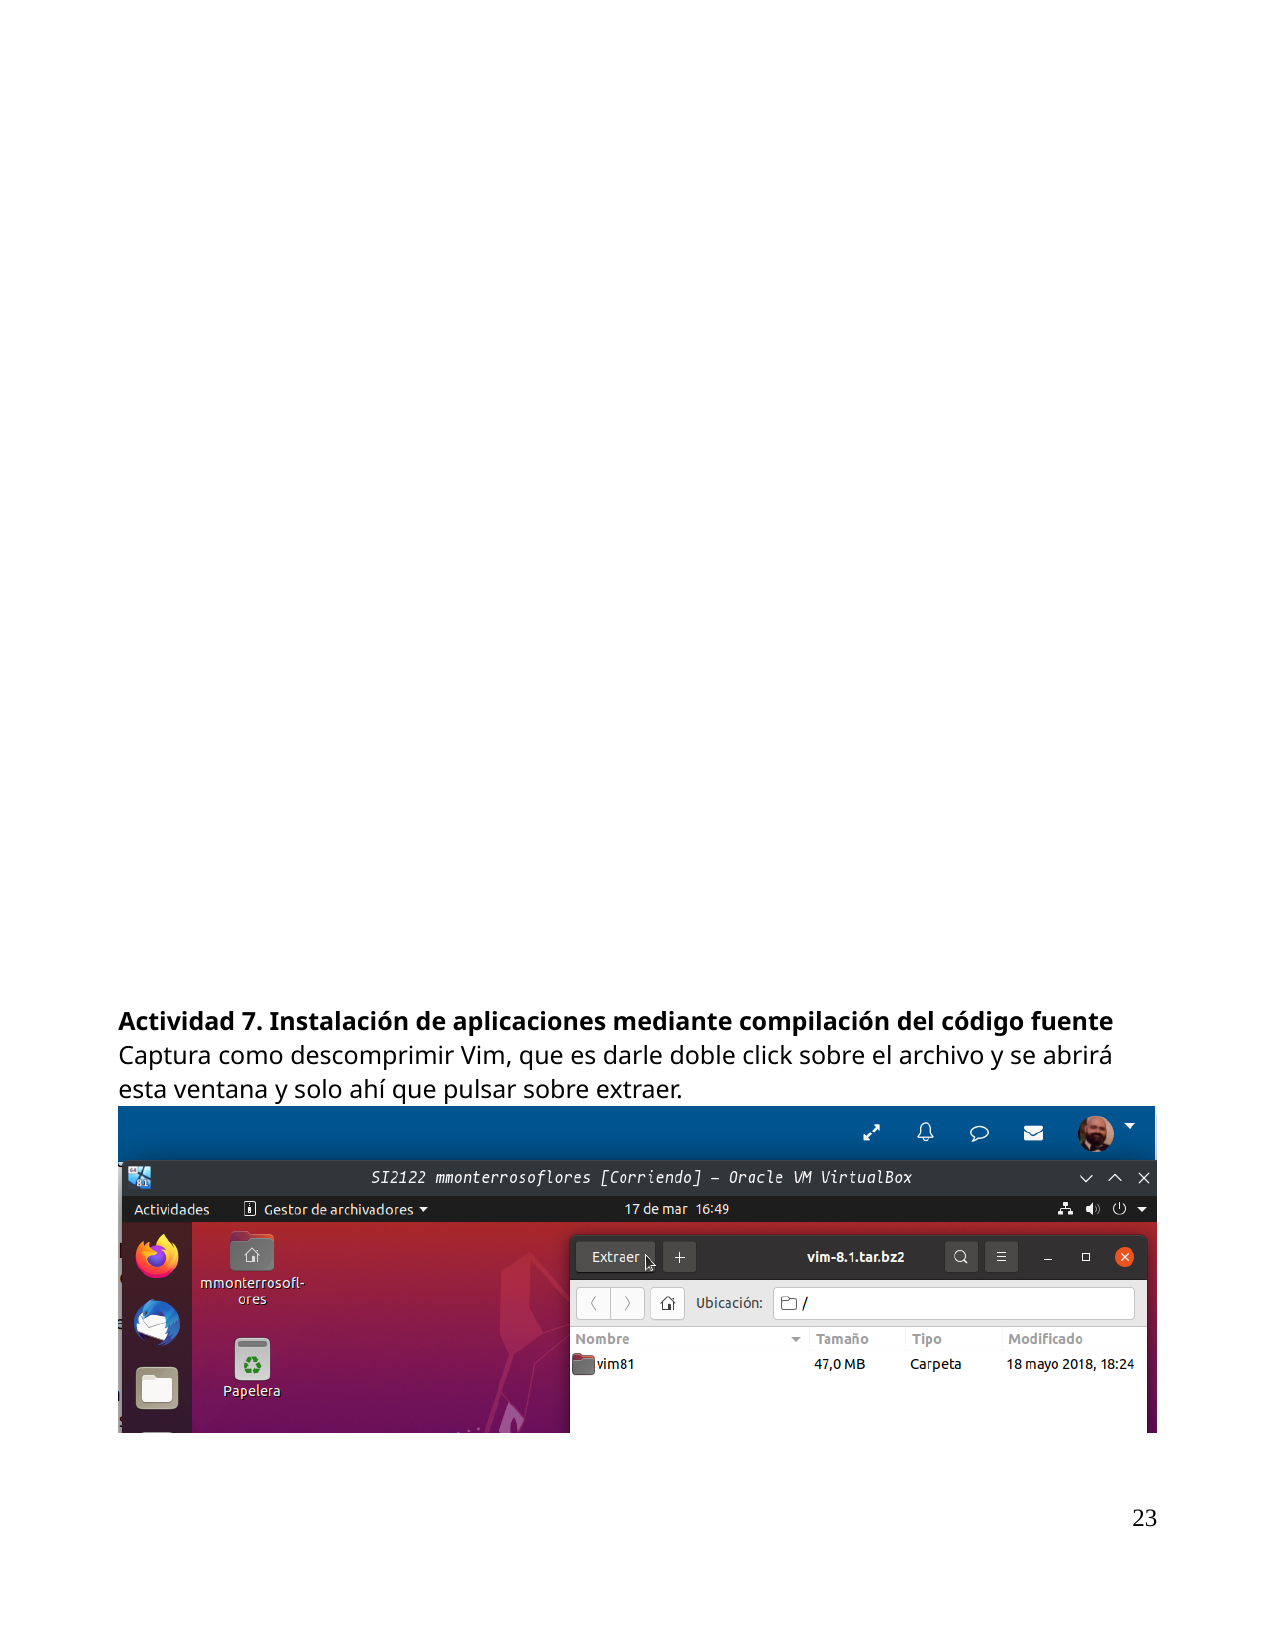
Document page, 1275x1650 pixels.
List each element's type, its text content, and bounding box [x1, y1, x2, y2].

table_header [118, 1433, 1157, 1467]
text Captura como descomprimir Vim, que es darle doble click sobre el archivo y se abrirá esta ventana y solo ahí que pulsar sobre extraer. [118, 1038, 1157, 1106]
picture [118, 1106, 1157, 1433]
text Actividad 7. Instalación de aplicaciones mediante compilación del código fuente [118, 1004, 1157, 1038]
